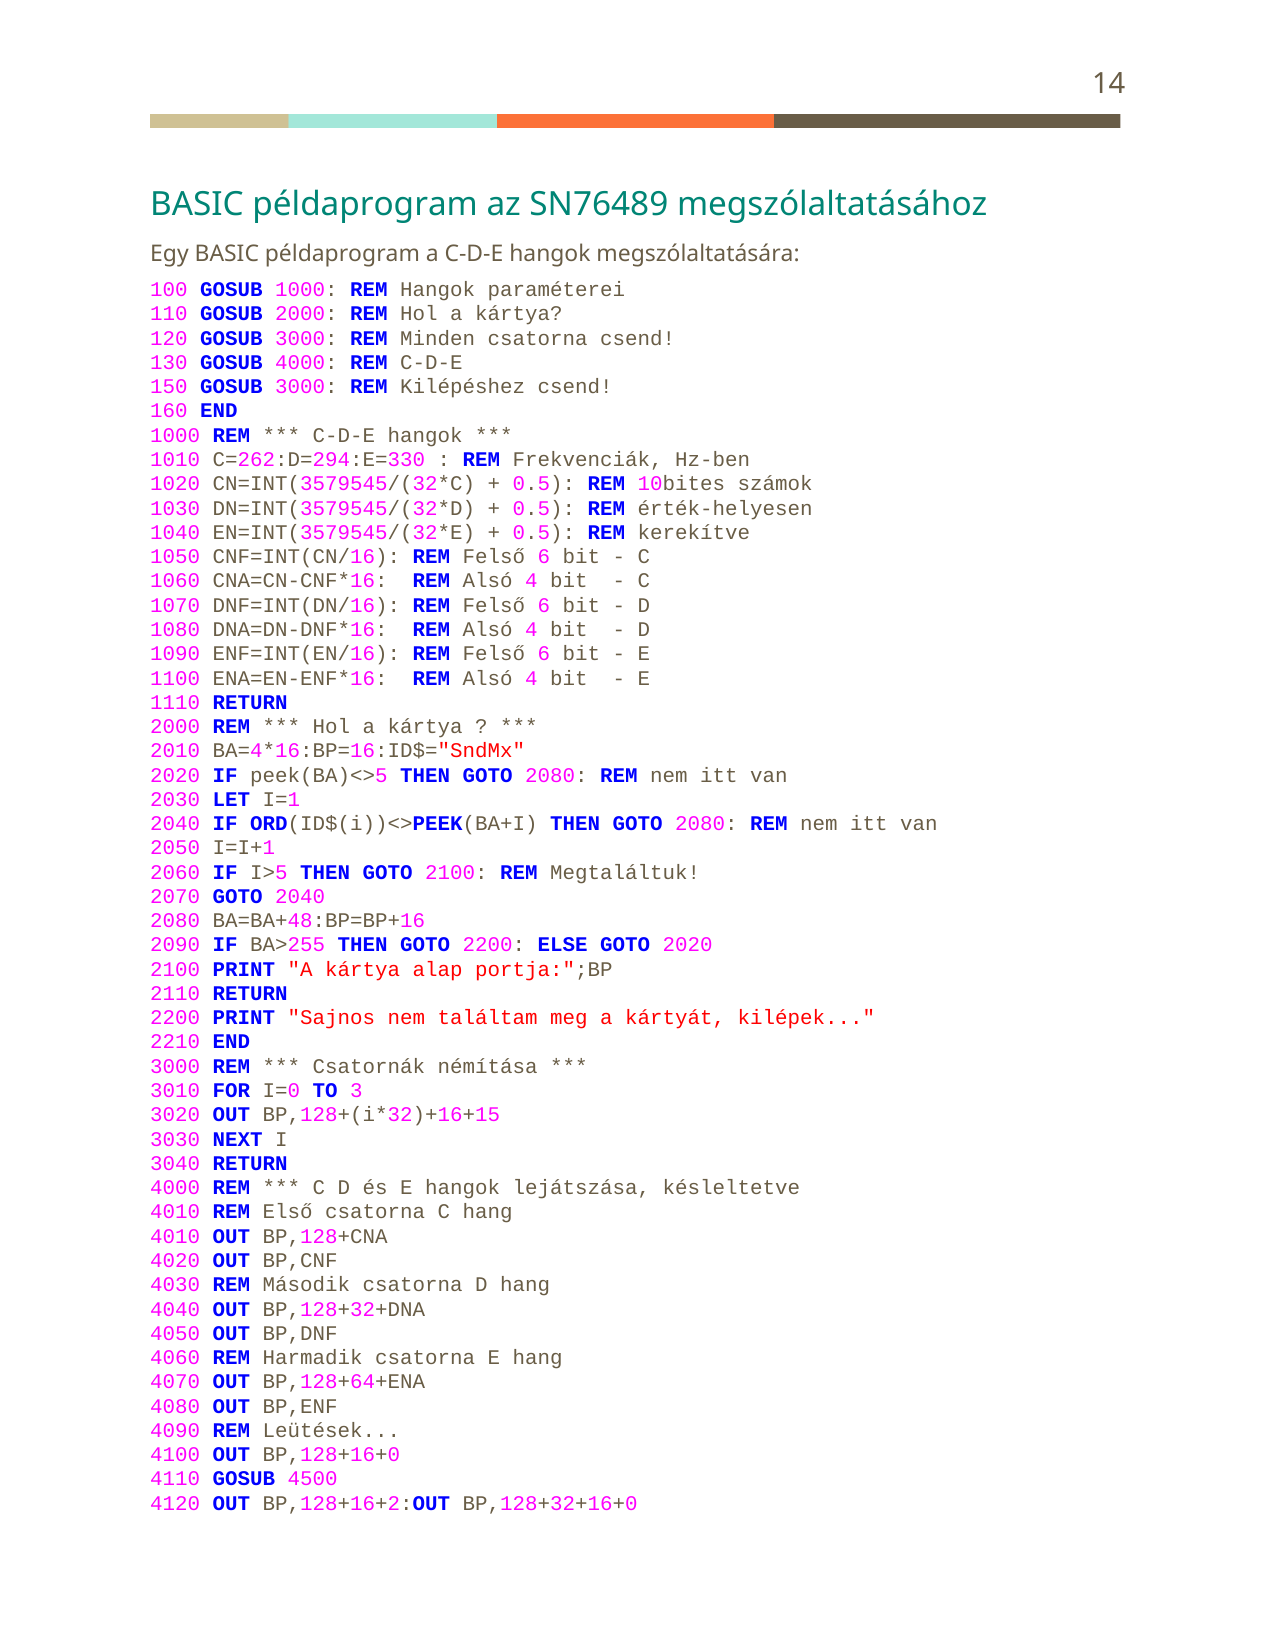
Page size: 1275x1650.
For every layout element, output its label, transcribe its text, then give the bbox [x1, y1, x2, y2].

text 1020 CN=INT(3579545/(32*C) + 0.5): REM 10bites számok [150, 481, 293, 493]
text 2090 IF BA>255 THEN GOTO 2200: ELSE GOTO 2020 [150, 942, 1125, 954]
text 100 GOSUB 1000: REM Hangok paraméterei [491, 287, 1125, 299]
text 4100 OUT BP,128+16+0 [150, 1452, 1125, 1464]
text 2060 IF I>5 THEN GOTO 2100: REM Megtaláltuk! [585, 870, 1125, 881]
text 1110 RETURN [150, 700, 1125, 712]
text 2000 REM *** Hol a kártya ? *** [150, 724, 442, 736]
text 2110 RETURN [150, 991, 1125, 1003]
text 4030 REM Második csatorna D hang [547, 1282, 1125, 1294]
text 3020 OUT BP,128+(i*32)+16+15 [419, 1112, 1125, 1124]
text 1050 CNF=INT(CN/16): REM Felső 6 bit - C [305, 554, 382, 566]
text 3040 RETURN [150, 1161, 1125, 1173]
text 2200 PRINT "Sajnos nem találtam meg a kártyát, kilépek..." [150, 1015, 332, 1027]
text 100 GOSUB 1000: REM Hangok paraméterei [150, 287, 446, 299]
text 1100 ENA=EN-ENF*16: REM Alsó 4 bit - E [150, 676, 1125, 687]
text 2200 PRINT "Sajnos nem találtam meg a kártyát, kilépek..." [681, 1015, 789, 1027]
text 3010 FOR I=0 TO 3 [150, 1088, 1125, 1100]
text 3020 OUT BP,128+(i*32)+16+15 [150, 1112, 356, 1124]
text 2080 BA=BA+48:BP=BP+16 [150, 918, 1125, 930]
text 2200 PRINT "Sajnos nem találtam meg a kártyát, kilépek..." [333, 1015, 584, 1027]
text 2100 PRINT "A kártya alap portja:";BP [382, 967, 452, 978]
text Egy BASIC példaprogram a C-D-E hangok megszólaltatására: [150, 237, 1125, 268]
text 1090 ENF=INT(EN/16): REM Felső 6 bit - E [150, 651, 306, 663]
text 110 GOSUB 2000: REM Hol a kártya? [531, 311, 1125, 323]
text 2060 IF I>5 THEN GOTO 2100: REM Megtaláltuk! [150, 870, 584, 881]
text 1070 DNF=INT(DN/16): REM Felső 6 bit - D [150, 603, 305, 614]
text 4010 OUT BP,128+CNA [150, 1234, 1125, 1246]
text 1030 DN=INT(3579545/(32*D) + 0.5): REM érték-helyesen [150, 506, 292, 517]
text 110 GOSUB 2000: REM Hol a kártya? [150, 311, 530, 323]
text 2010 BA=4*16:BP=16:ID$="SndMx" [150, 748, 1125, 760]
text 1040 EN=INT(3579545/(32*E) + 0.5): REM kerekítve [469, 530, 557, 542]
text 1040 EN=INT(3579545/(32*E) + 0.5): REM kerekítve [150, 530, 293, 542]
text 2100 PRINT "A kártya alap portja:";BP [533, 967, 1125, 978]
text 1050 CNF=INT(CN/16): REM Felső 6 bit - C [382, 554, 1125, 566]
text 1020 CN=INT(3579545/(32*C) + 0.5): REM 10bites számok [292, 481, 406, 493]
text 4110 GOSUB 4500 [150, 1476, 1125, 1488]
text 2100 PRINT "A kártya alap portja:";BP [150, 967, 380, 978]
text 1050 CNF=INT(CN/16): REM Felső 6 bit - C [150, 554, 306, 566]
picture [150, 114, 1121, 128]
text 4030 REM Második csatorna D hang [150, 1282, 546, 1294]
text 4070 OUT BP,128+64+ENA [150, 1379, 1125, 1391]
text 4000 REM *** C D és E hangok lejátszása, késleltetve [150, 1185, 471, 1197]
text 3020 OUT BP,128+(i*32)+16+15 [355, 1112, 419, 1124]
text 2000 REM *** Hol a kártya ? *** [443, 724, 1125, 736]
text 4000 REM *** C D és E hangok lejátszása, késleltetve [545, 1185, 1125, 1197]
text 4090 REM Leütések... [150, 1428, 1125, 1440]
text 1030 DN=INT(3579545/(32*D) + 0.5): REM érték-helyesen [557, 506, 755, 517]
text 2040 IF ORD(ID$(i))<>PEEK(BA+I) THEN GOTO 2080: REM nem itt van [532, 821, 1125, 833]
text 1030 DN=INT(3579545/(32*D) + 0.5): REM érték-helyesen [757, 506, 1125, 517]
text 4050 OUT BP,DNF [150, 1331, 1125, 1343]
text 4120 OUT BP,128+16+2:OUT BP,128+32+16+0 [150, 1501, 1125, 1512]
text 1060 CNA=CN-CNF*16: REM Alsó 4 bit - C [150, 578, 1125, 590]
text 1070 DNF=INT(DN/16): REM Felső 6 bit - D [305, 603, 382, 614]
text 2030 LET I=1 [150, 797, 1125, 809]
text 2200 PRINT "Sajnos nem találtam meg a kártyát, kilépek..." [791, 1015, 1125, 1027]
text 1070 DNF=INT(DN/16): REM Felső 6 bit - D [382, 603, 1125, 614]
text 4040 OUT BP,128+32+DNA [150, 1307, 1125, 1318]
text 160 END [150, 408, 1125, 420]
text 1090 ENF=INT(EN/16): REM Felső 6 bit - E [382, 651, 1125, 663]
text 4080 OUT BP,ENF [150, 1404, 1125, 1415]
text 4010 REM Első csatorna C hang [150, 1209, 509, 1221]
text 2020 IF peek(BA)<>5 THEN GOTO 2080: REM nem itt van [150, 773, 252, 784]
text 150 GOSUB 3000: REM Kilépéshez csend! [454, 384, 1125, 396]
text 1030 DN=INT(3579545/(32*D) + 0.5): REM érték-helyesen [292, 506, 405, 517]
text 1010 C=262:D=294:E=330 : REM Frekvenciák, Hz-ben [150, 457, 1125, 469]
text 3030 NEXT I [150, 1137, 1125, 1148]
text 2050 I=I+1 [150, 845, 1125, 857]
text 130 GOSUB 4000: REM C-D-E [150, 360, 1125, 372]
text 4010 REM Első csatorna C hang [510, 1209, 1125, 1221]
text 3000 REM *** Csatornák némítása *** [150, 1064, 1125, 1076]
text 1040 EN=INT(3579545/(32*E) + 0.5): REM kerekítve [557, 530, 1125, 542]
text 1080 DNA=DN-DNF*16: REM Alsó 4 bit - D [150, 627, 1125, 639]
text 2040 IF ORD(ID$(i))<>PEEK(BA+I) THEN GOTO 2080: REM nem itt van [150, 821, 293, 833]
text 150 GOSUB 3000: REM Kilépéshez csend! [150, 384, 452, 396]
text 1090 ENF=INT(EN/16): REM Felső 6 bit - E [305, 651, 382, 663]
text 1000 REM *** C-D-E hangok *** [435, 433, 1125, 444]
text 2070 GOTO 2040 [150, 894, 1125, 906]
text 4020 OUT BP,CNF [150, 1258, 1125, 1270]
text 4060 REM Harmadik csatorna E hang [150, 1355, 559, 1367]
text 120 GOSUB 3000: REM Minden csatorna csend! [150, 336, 1125, 347]
text 1000 REM *** C-D-E hangok *** [150, 433, 434, 444]
text 2020 IF peek(BA)<>5 THEN GOTO 2080: REM nem itt van [344, 773, 1125, 784]
text 4060 REM Harmadik csatorna E hang [560, 1355, 1125, 1367]
text 1020 CN=INT(3579545/(32*C) + 0.5): REM 10bites számok [557, 481, 1125, 493]
subtitle BASIC példaprogram az SN76489 megszólaltatásához [150, 179, 1125, 225]
text 1040 EN=INT(3579545/(32*E) + 0.5): REM kerekítve [292, 530, 406, 542]
text 2210 END [150, 1039, 1125, 1051]
